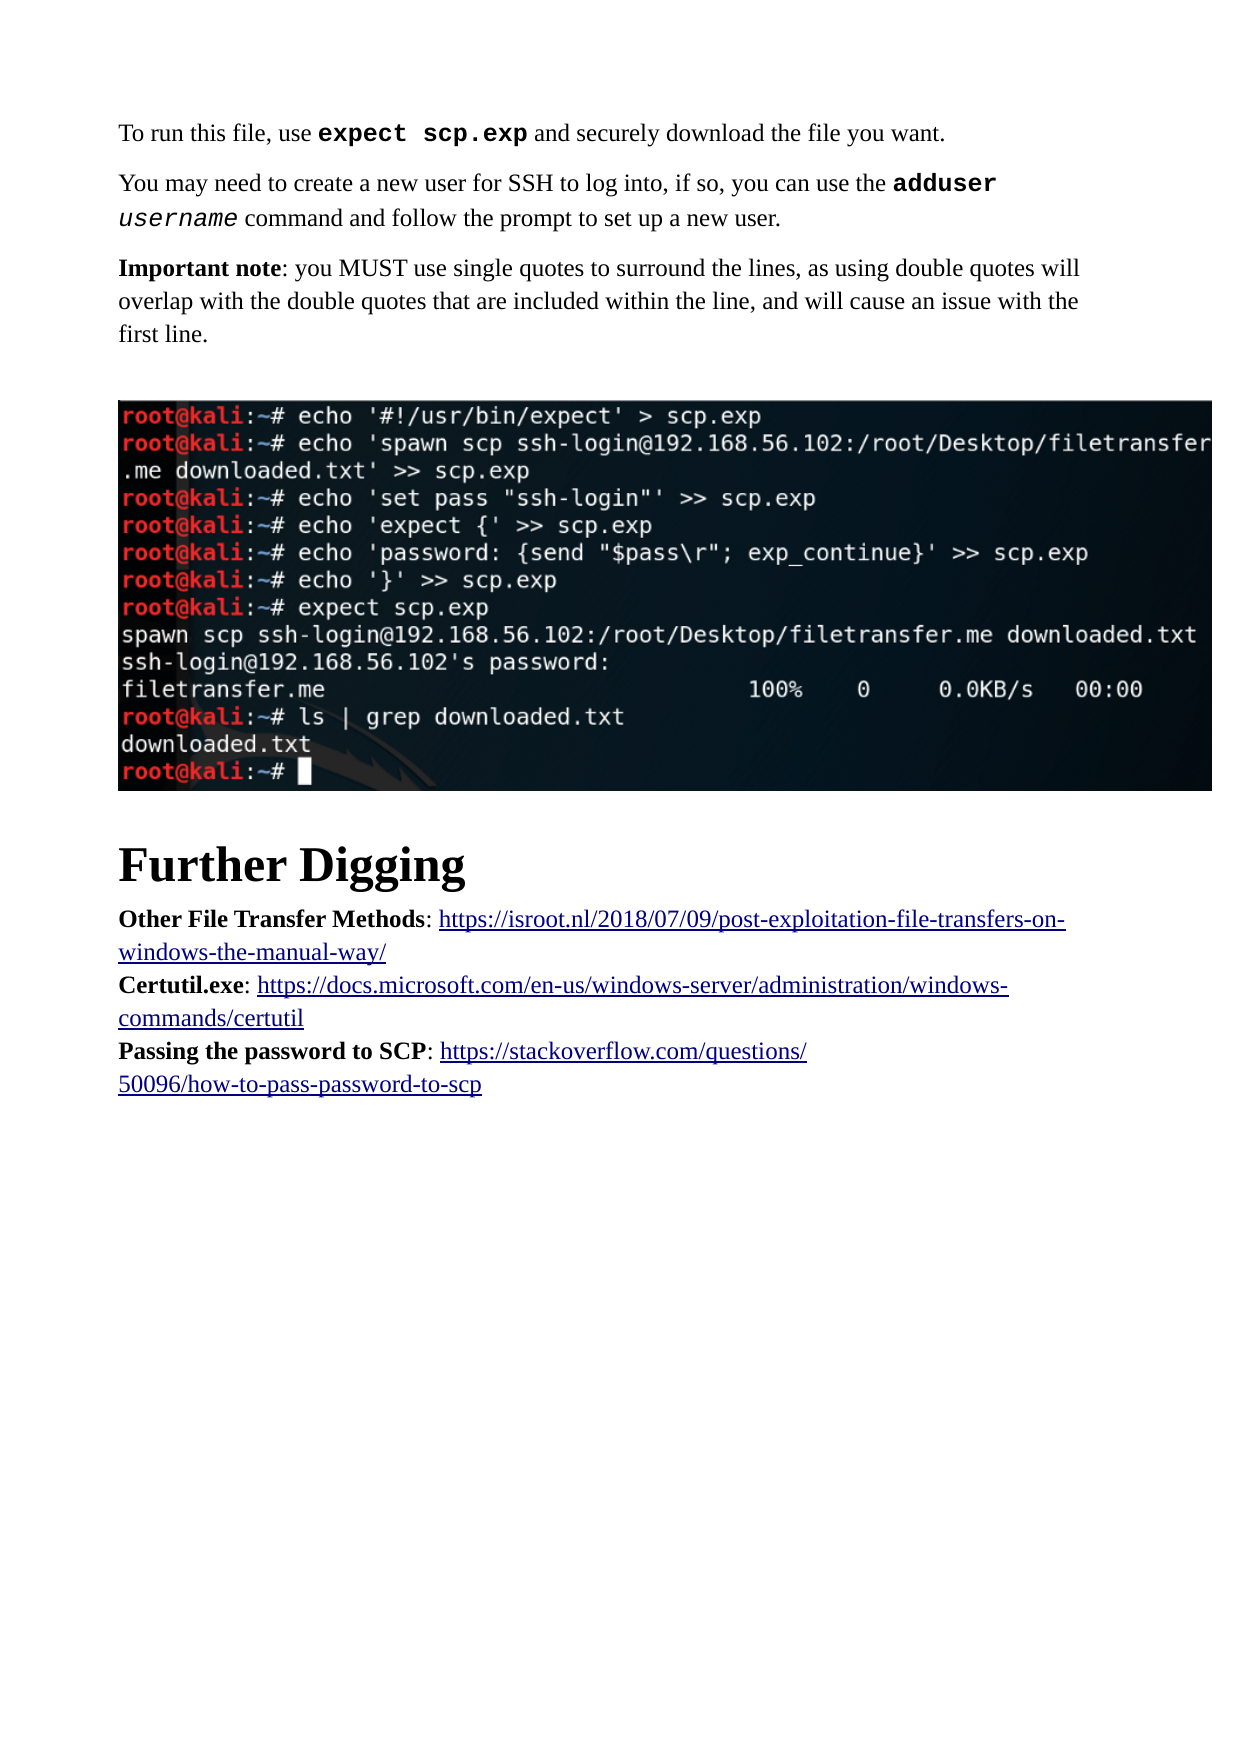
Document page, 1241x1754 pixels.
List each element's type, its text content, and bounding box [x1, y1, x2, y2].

subtitle Further Digging [118, 834, 1122, 892]
text To run this file, use expect scp.exp and securely download the file you want. [118, 118, 1122, 149]
text You may need to create a new user for SSH to log into, if so, you can use the adduser username command and follow the prompt to set up a new user. [118, 168, 1122, 234]
picture [118, 400, 1212, 791]
text Important note: you MUST use single quotes to surround the lines, as using double quotes will overlap with the double quotes that are included within the line, and will cause an issue with the first line. [118, 253, 1122, 348]
text Other File Transfer Methods: https://isroot.nl/2018/07/09/post-exploitation-file-transfers-on-windows-the-manual-way/ Certutil.exe: https://docs.microsoft.com/en-us/windows-server/administration/windows-commands/certutil Passing the password to SCP: https://stackoverflow.com/questions/ 50096/how-to-pass-password-to-scp [118, 904, 1122, 1098]
